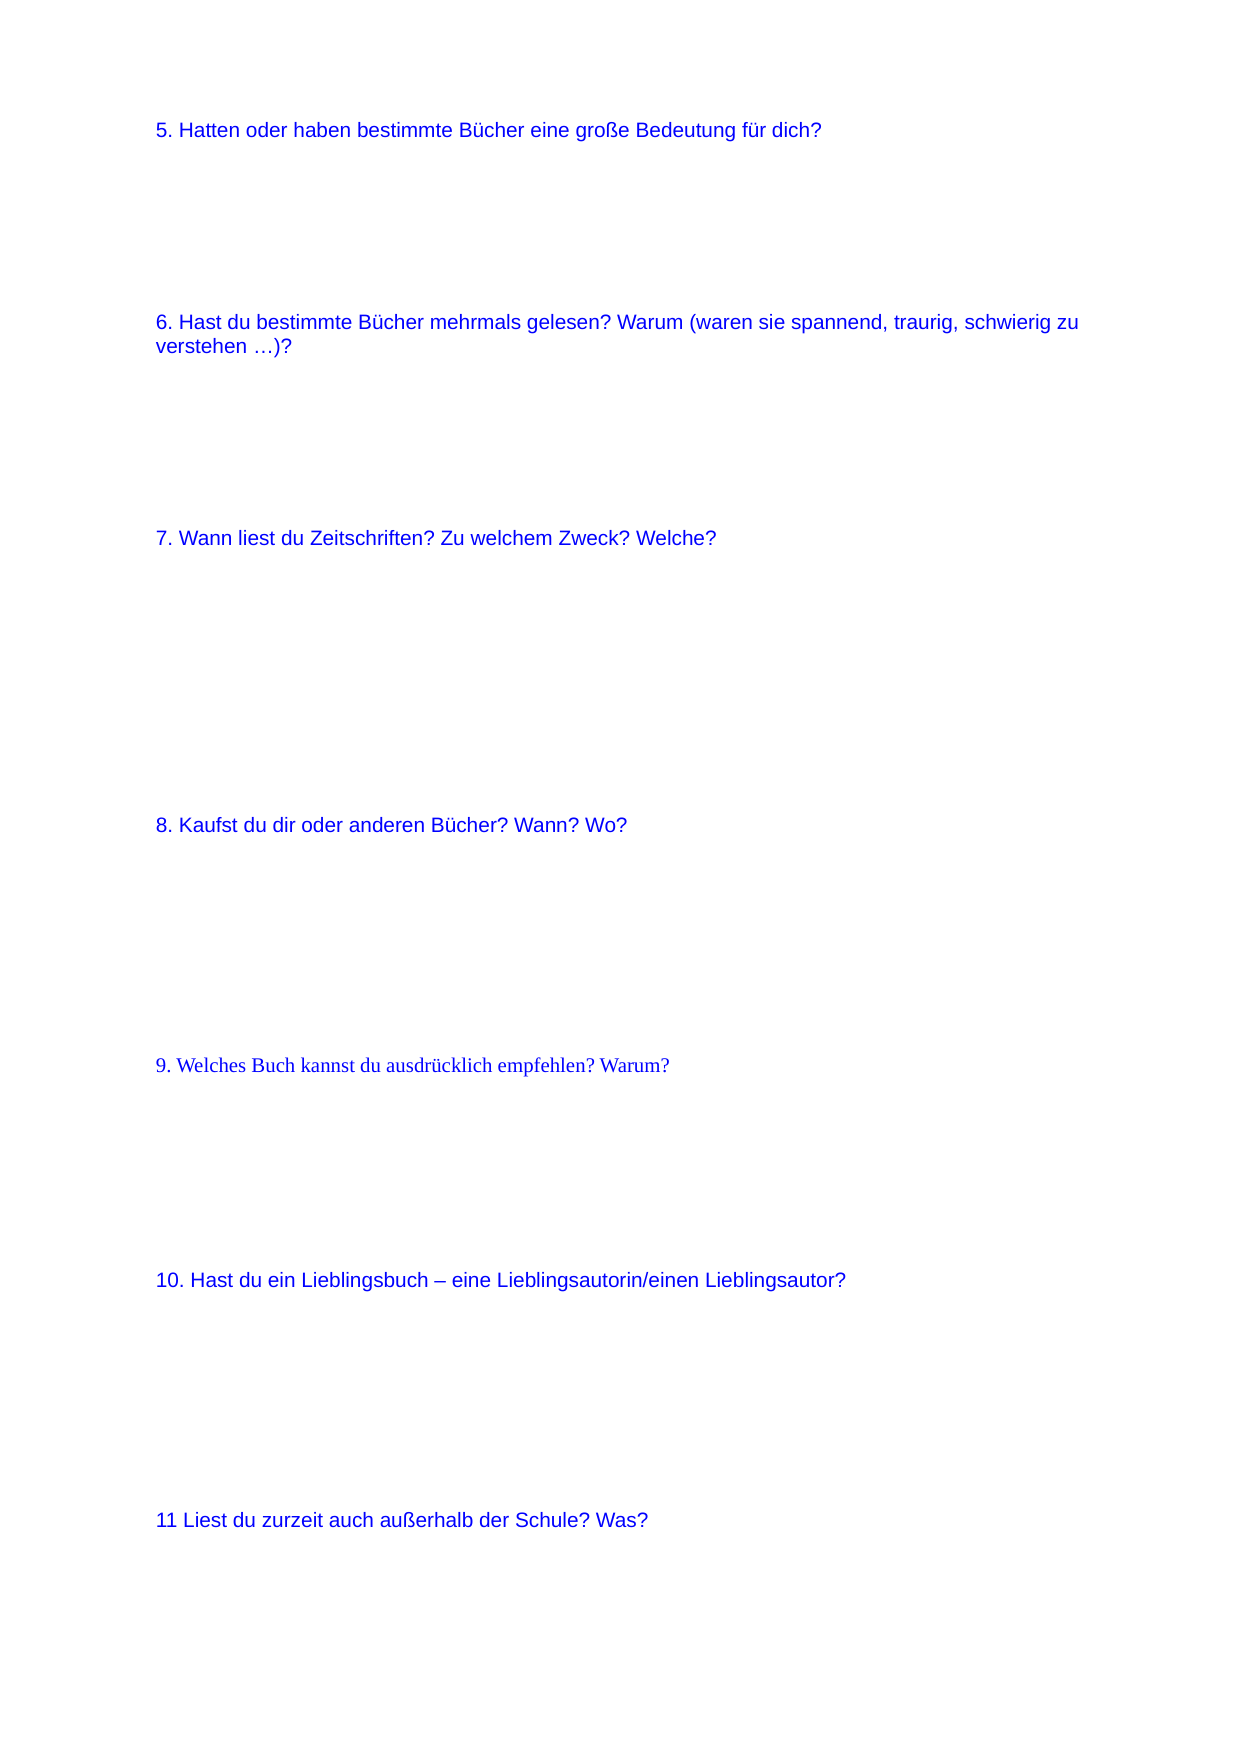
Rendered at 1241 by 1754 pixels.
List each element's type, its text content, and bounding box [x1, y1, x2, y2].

text 11 Liest du zurzeit auch außerhalb der Schule? Was? [156, 1508, 1122, 1532]
text 5. Hatten oder haben bestimmte Bücher eine große Bedeutung für dich? [156, 118, 1122, 142]
text 7. Wann liest du Zeitschriften? Zu welchem Zweck? Welche? [156, 525, 1122, 549]
text 6. Hast du bestimmte Bücher mehrmals gelesen? Warum (waren sie spannend, traurig, schwierig zu verstehen …)? [156, 310, 1122, 358]
list 9. Welches Buch kannst du ausdrücklich empfehlen? Warum? [156, 1052, 1122, 1077]
text 8. Kaufst du dir oder anderen Bücher? Wann? Wo? [156, 813, 1122, 837]
list 10. Hast du ein Lieblingsbuch – eine Lieblingsautorin/einen Lieblingsautor? [156, 1268, 1122, 1292]
